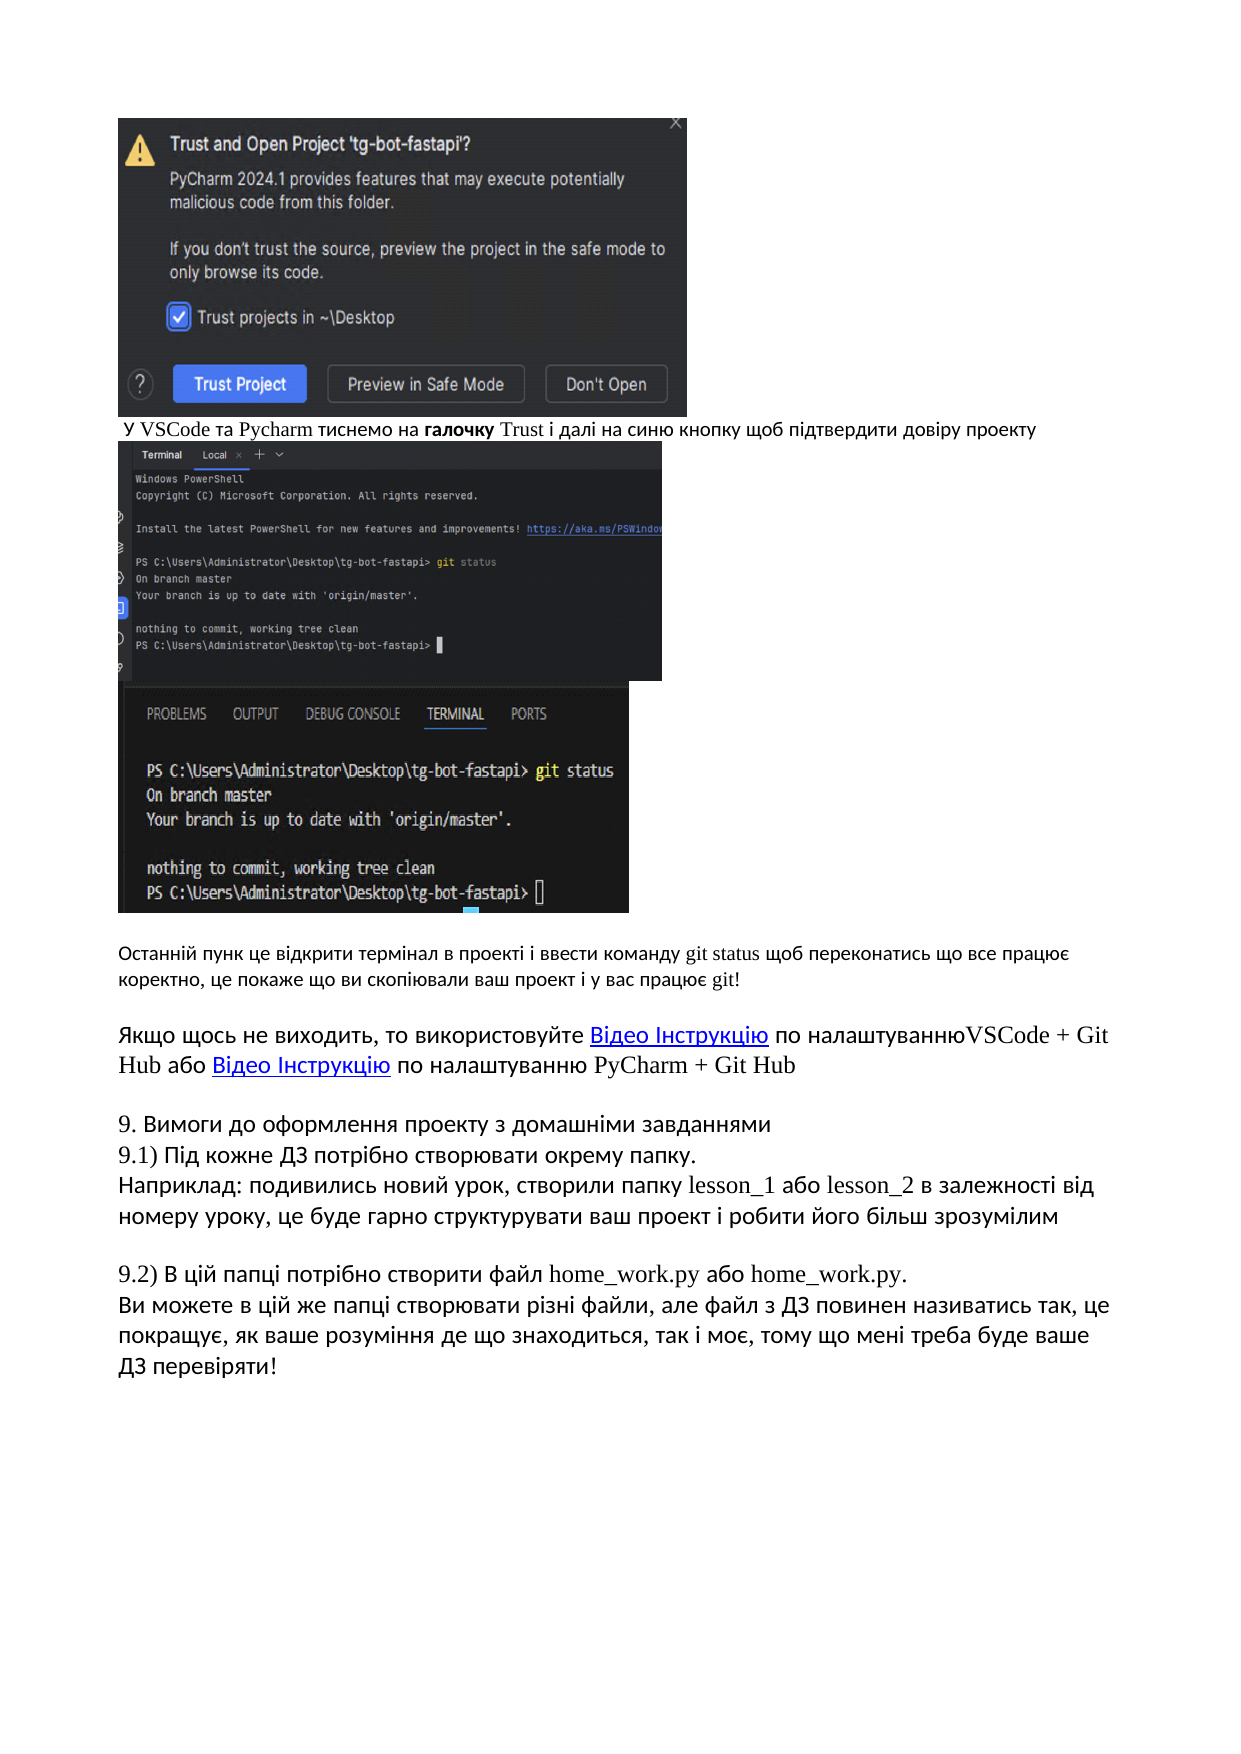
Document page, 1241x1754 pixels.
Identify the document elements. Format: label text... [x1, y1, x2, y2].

text 9.1) Під кожне ДЗ потрібно створювати окрему папку. [118, 1139, 1122, 1169]
text [687, 118, 1122, 417]
text У VSCode та Pycharm тиснемо на галочку Trust і далі на синю кнопку щоб підтвердити довіру проекту [118, 417, 1122, 940]
text Якщо щось не виходить, то використовуйте Відео Інструкцію по налаштуваннюVSCode + Git Hub або Відео Інструкцію по налаштуванню PyCharm + Git Hub [118, 1019, 1122, 1080]
text Ви можете в цій же папці створювати різні файли, але файл з ДЗ повинен називатись так, це покращує, як ваше розуміння де що знаходиться, так і моє, тому що мені треба буде ваше ДЗ перевіряти! [118, 1289, 1122, 1380]
text 9.2) В цій папці потрібно створити файл home_work.py або home_work.py. [118, 1258, 1122, 1289]
text 9. Вимоги до оформлення проекту з домашніми завданнями [118, 1108, 1122, 1139]
text Наприклад: подивились новий урок, створили папку lesson_1 або lesson_2 в залежності від номеру уроку, це буде гарно структурувати ваш проект і робити його більш зрозумілим [118, 1169, 1122, 1230]
text Останній пунк це відкрити термінал в проекті і ввести команду git status щоб переконатись що все працює коректно, це покаже що ви скопіювали ваш проект і у вас працює git! [118, 940, 1122, 991]
